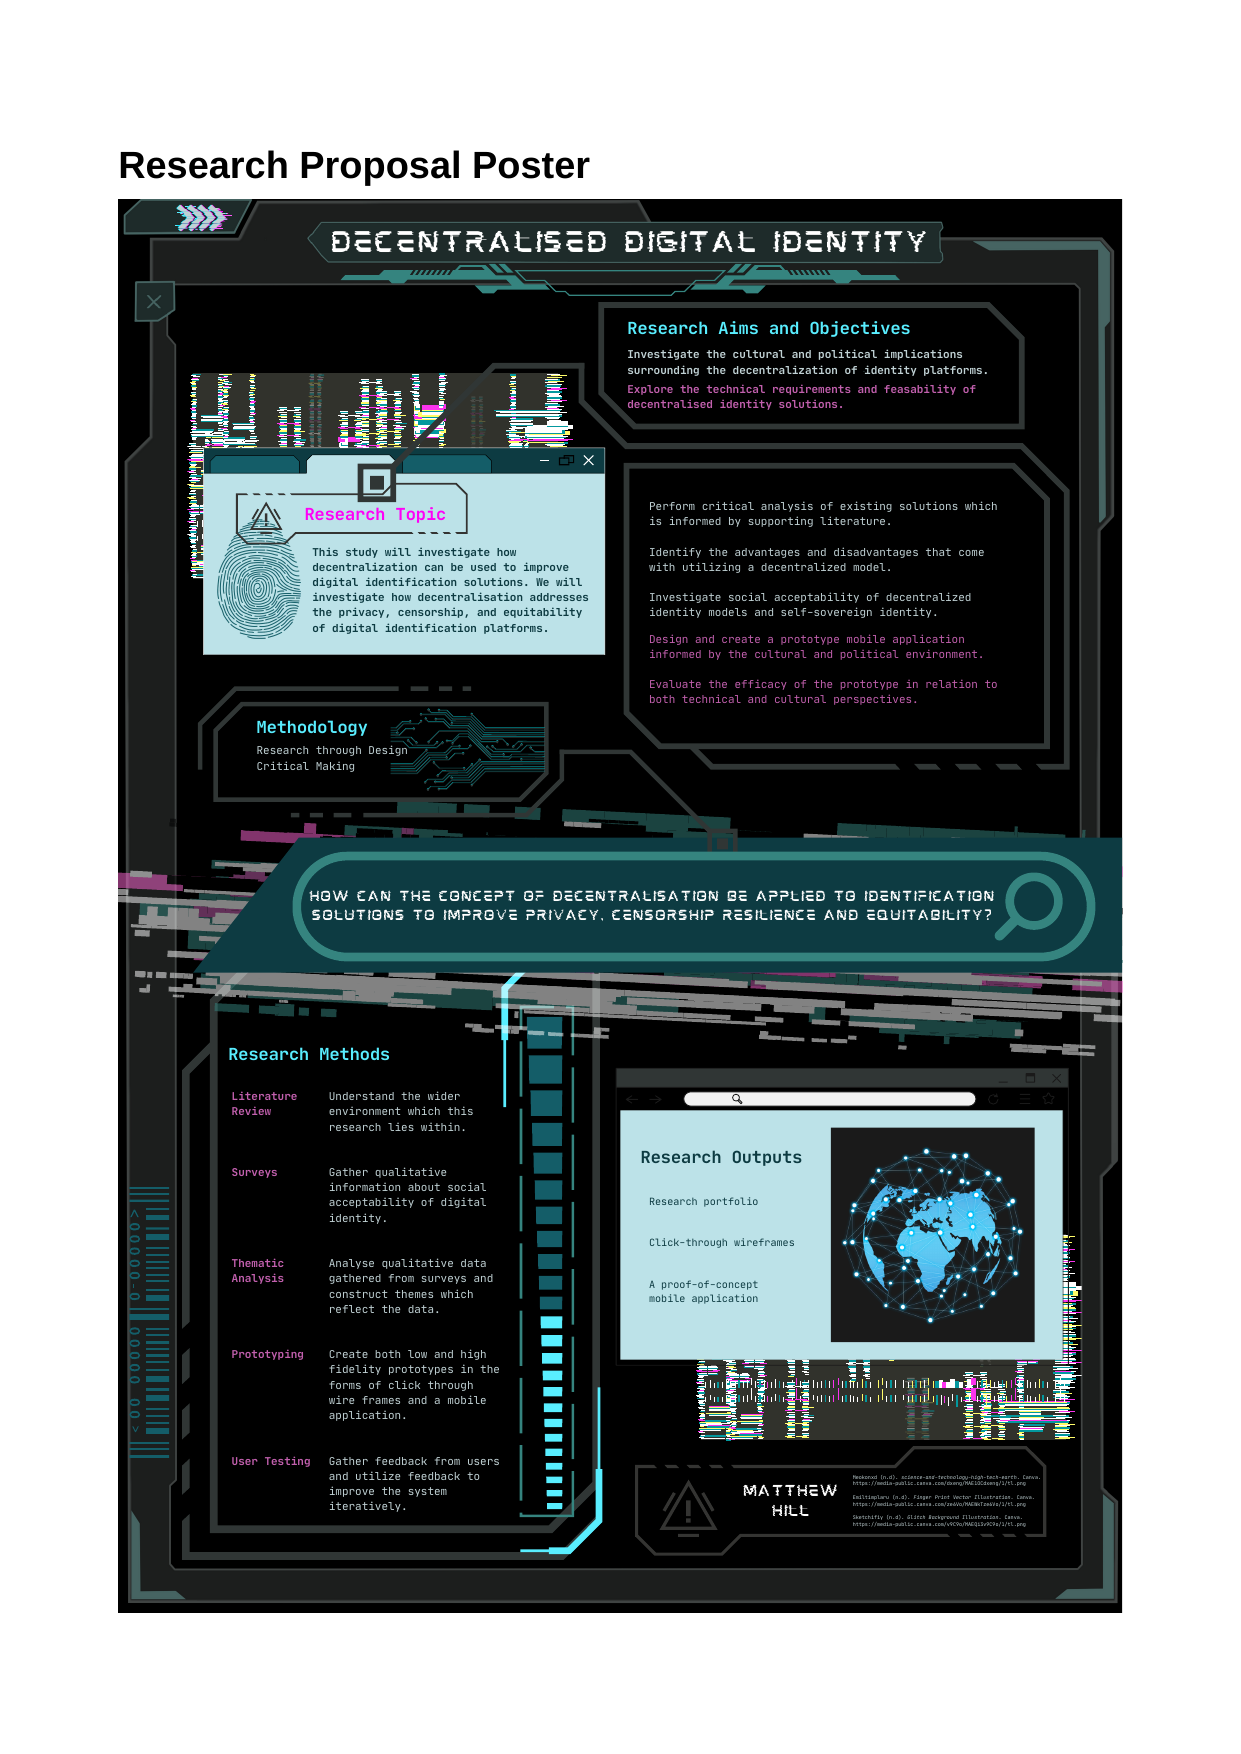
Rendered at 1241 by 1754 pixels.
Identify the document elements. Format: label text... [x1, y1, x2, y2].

subtitle Research Proposal Poster [118, 143, 1122, 187]
